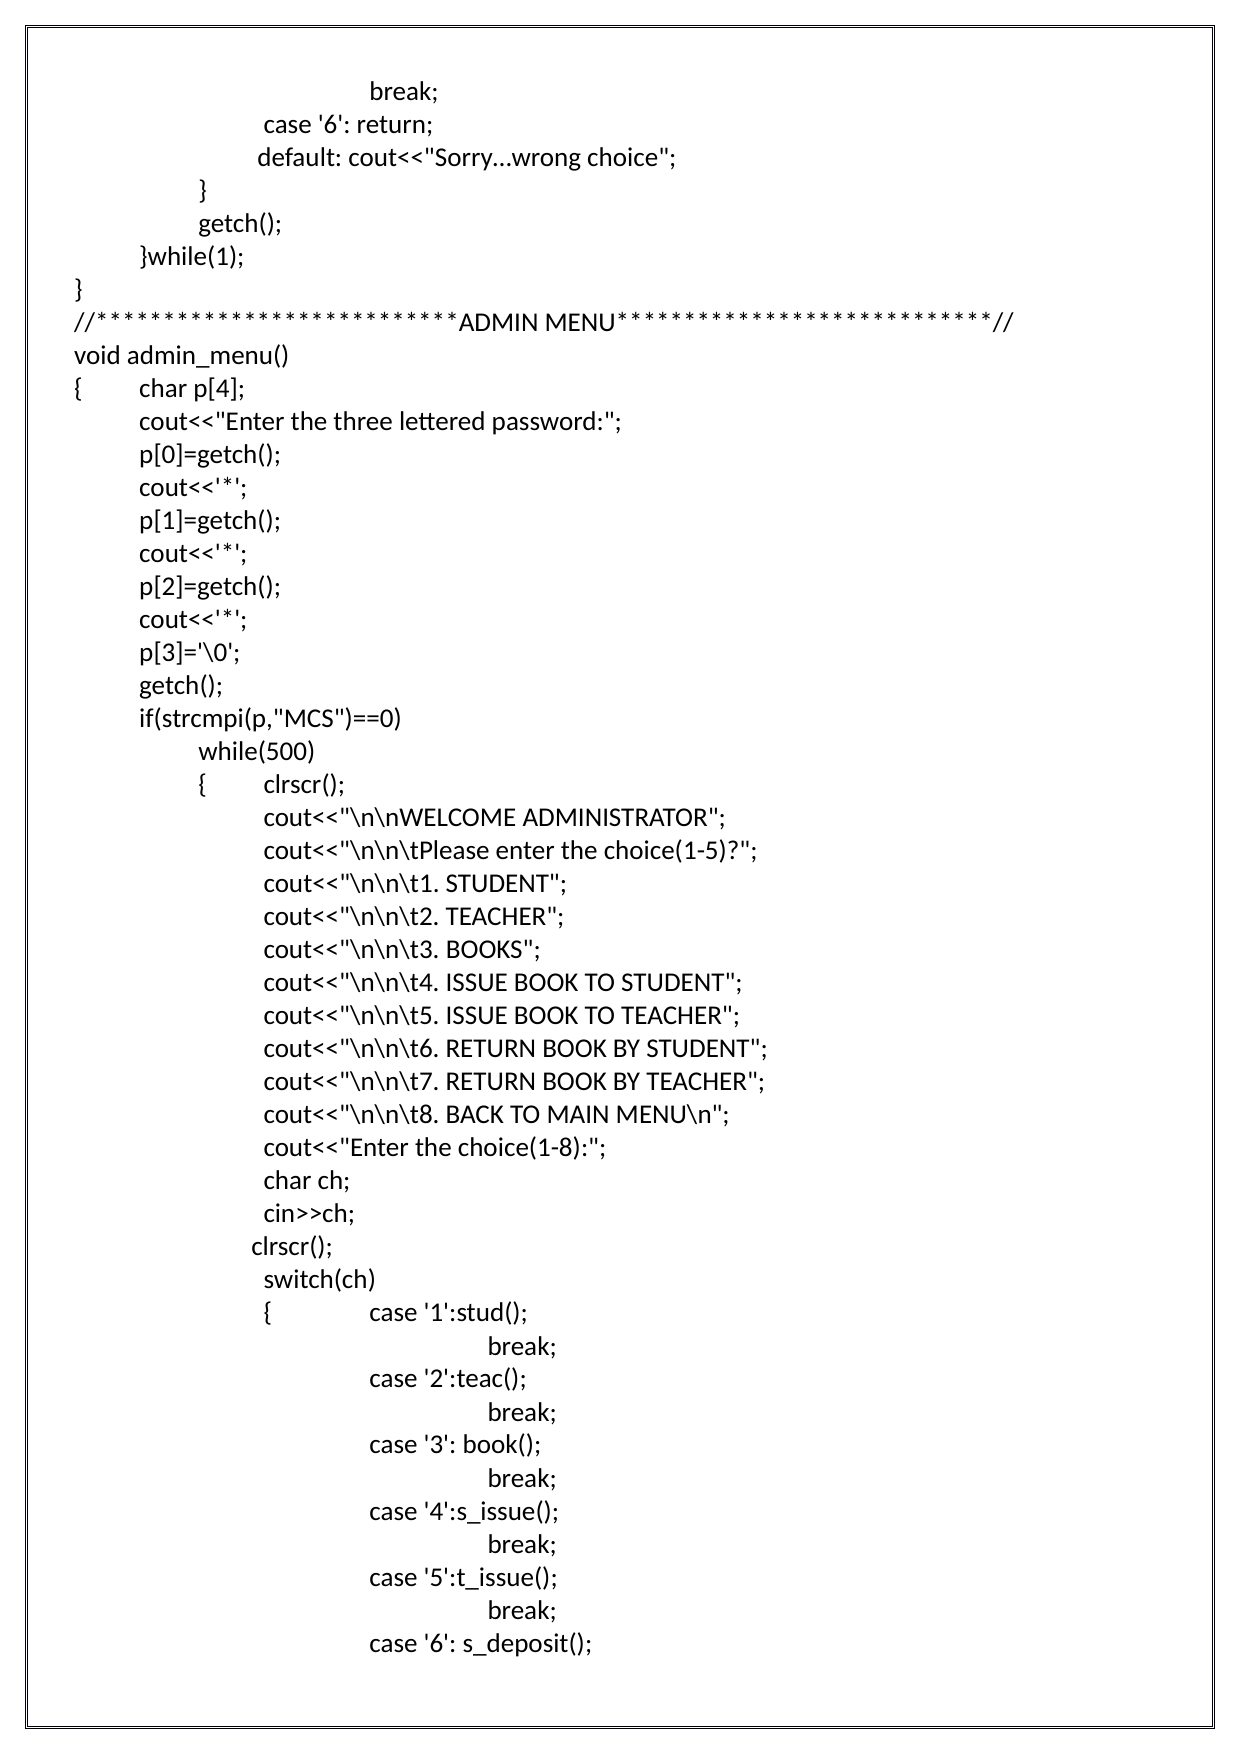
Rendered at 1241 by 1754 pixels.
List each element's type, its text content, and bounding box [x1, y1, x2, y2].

text cout<<"Enter the three lettered password:"; [74, 404, 1181, 437]
text break; [74, 1461, 1181, 1494]
text default: cout<<"Sorry…wrong choice"; [74, 140, 1181, 173]
text if(strcmpi(p,"MCS")==0) [74, 701, 1181, 734]
text p[3]='\0'; [74, 635, 1181, 668]
text break; [74, 1395, 1181, 1428]
text case '4':s_issue(); [74, 1494, 1181, 1527]
text cout<<"\n\n\t3. BOOKS"; [74, 932, 1181, 965]
text p[2]=getch(); [74, 569, 1181, 602]
text cout<<"\n\n\t7. RETURN BOOK BY TEACHER"; [74, 1064, 1181, 1097]
text clrscr(); [74, 1229, 1181, 1263]
text char ch; [74, 1163, 1181, 1197]
text switch(ch) [74, 1263, 1181, 1296]
text getch(); [74, 206, 1181, 239]
text cout<<"\n\n\t2. TEACHER"; [74, 899, 1181, 932]
text case '6': return; [74, 107, 1181, 140]
text break; [74, 1527, 1181, 1560]
text p[0]=getch(); [74, 437, 1181, 470]
text cout<<"Enter the choice(1-8):"; [74, 1131, 1181, 1163]
text case '5':t_issue(); [74, 1560, 1181, 1593]
text cout<<'*'; [74, 602, 1181, 635]
text cout<<"\n\n\t4. ISSUE BOOK TO STUDENT"; [74, 965, 1181, 998]
text case '2':teac(); [74, 1362, 1181, 1395]
text } [74, 272, 1181, 305]
text { char p[4]; [74, 371, 1181, 404]
text cout<<"\n\n\tPlease enter the choice(1-5)?"; [74, 833, 1181, 866]
text case '6': s_deposit(); [74, 1626, 1181, 1659]
text cout<<"\n\n\t5. ISSUE BOOK TO TEACHER"; [74, 998, 1181, 1031]
text break; [74, 1329, 1181, 1362]
text cout<<"\n\n\t6. RETURN BOOK BY STUDENT"; [74, 1031, 1181, 1064]
text cout<<"\n\n\t1. STUDENT"; [74, 866, 1181, 899]
text { clrscr(); [74, 767, 1181, 800]
text p[1]=getch(); [74, 503, 1181, 536]
text cout<<"\n\nWELCOME ADMINISTRATOR"; [74, 800, 1181, 833]
text } [74, 173, 1181, 206]
text getch(); [74, 668, 1181, 701]
text }while(1); [74, 239, 1181, 272]
text cout<<'*'; [74, 470, 1181, 503]
text cout<<"\n\n\t8. BACK TO MAIN MENU\n"; [74, 1097, 1181, 1131]
text case '3': book(); [74, 1428, 1181, 1461]
text break; [74, 74, 1181, 107]
text cout<<'*'; [74, 536, 1181, 569]
text break; [74, 1593, 1181, 1626]
text void admin_menu() [74, 338, 1181, 371]
text while(500) [74, 734, 1181, 767]
text { case '1':stud(); [74, 1296, 1181, 1329]
text cin>>ch; [74, 1197, 1181, 1229]
text //***************************ADMIN MENU****************************// [74, 305, 1181, 338]
